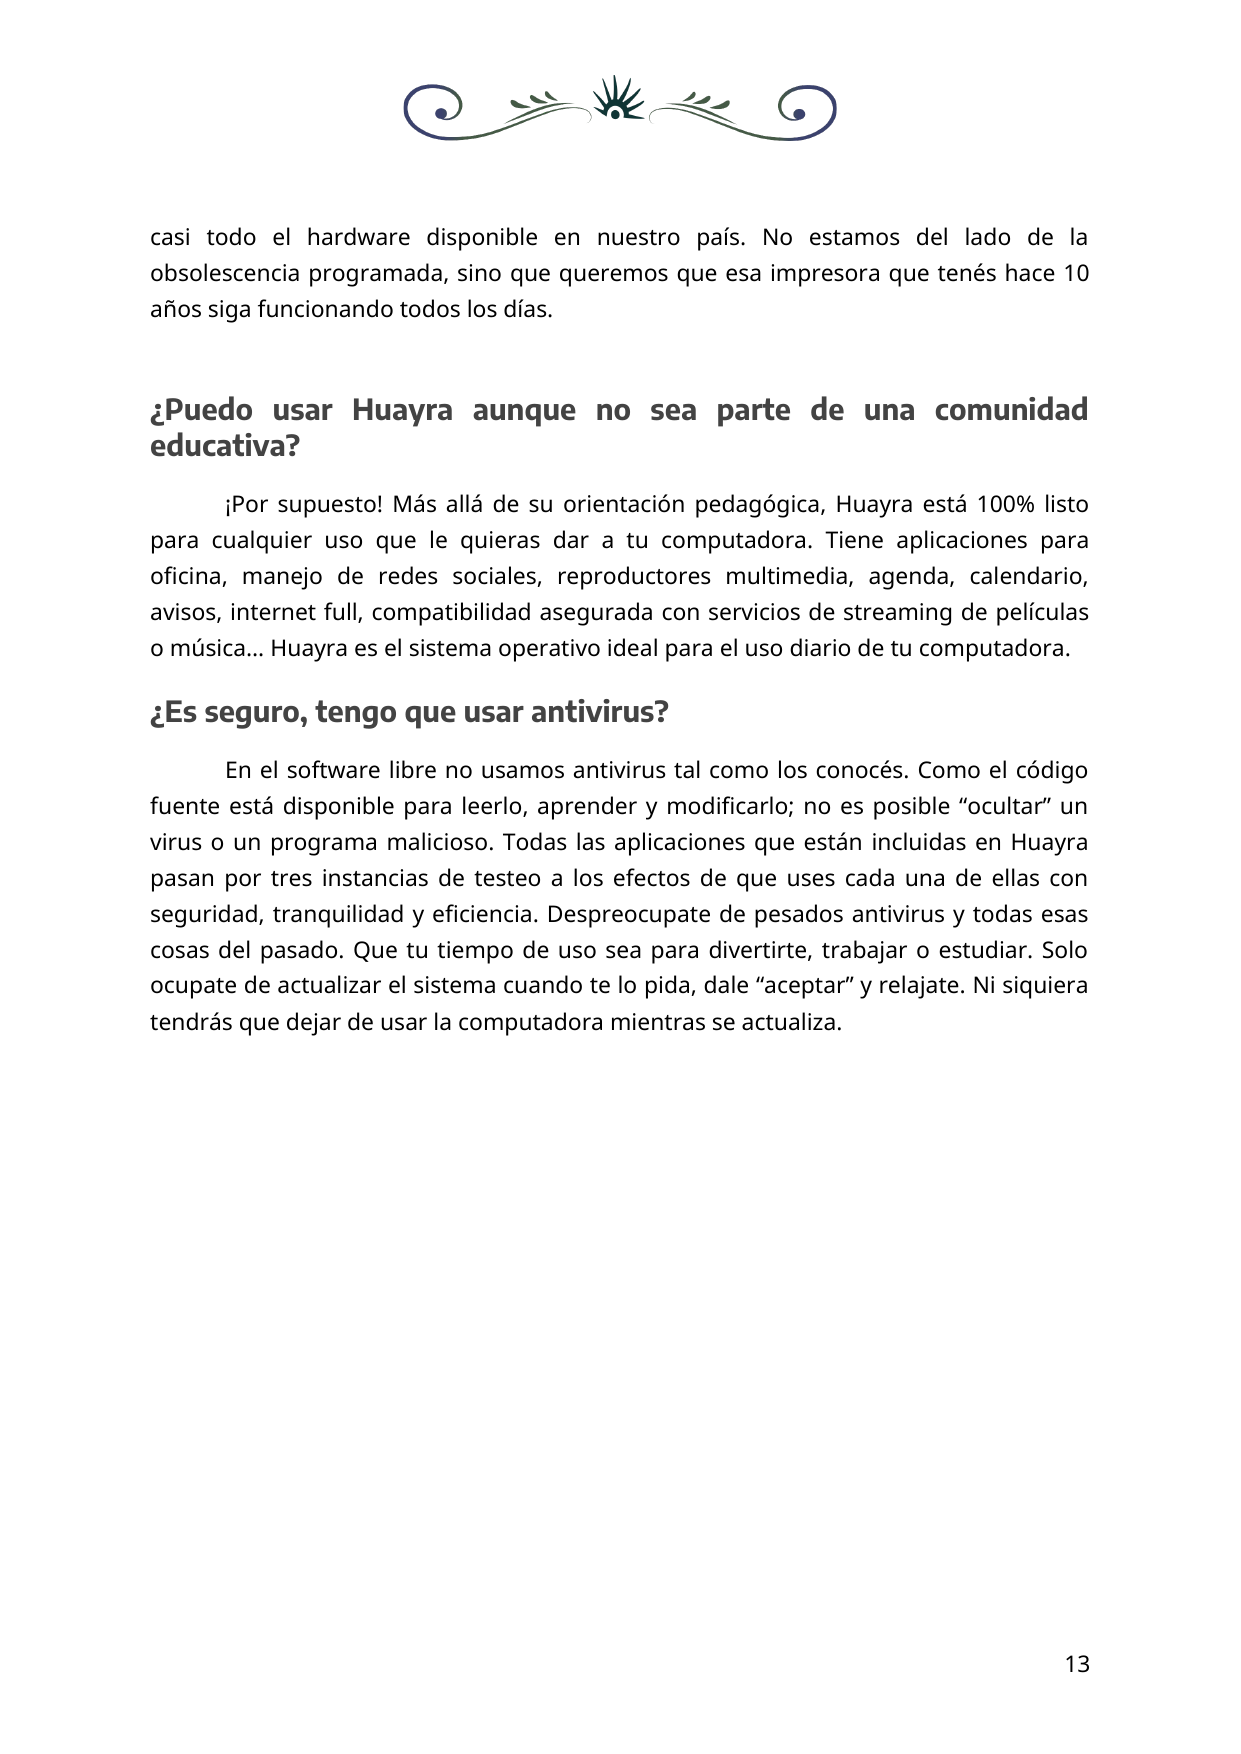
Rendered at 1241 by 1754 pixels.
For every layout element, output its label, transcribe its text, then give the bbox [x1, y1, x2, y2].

text En el software libre no usamos antivirus tal como los conocés. Como el código fuente está disponible para leerlo, aprender y modificarlo; no es posible “ocultar” un virus o un programa malicioso. Todas las aplicaciones que están incluidas en Huayra pasan por tres instancias de testeo a los efectos de que uses cada una de ellas con seguridad, tranquilidad y eficiencia. Despreocupate de pesados antivirus y todas esas cosas del pasado. Que tu tiempo de uso sea para divertirte, trabajar o estudiar. Solo ocupate de actualizar el sistema cuando te lo pida, dale “aceptar” y relajate. Ni siquiera tendrás que dejar de usar la computadora mientras se actualiza. [150, 754, 1090, 1037]
subtitle ¿Puedo usar Huayra aunque no sea parte de una comunidad educativa? [150, 354, 1090, 463]
text ¡Por supuesto! Más allá de su orientación pedagógica, Huayra está 100% listo para cualquier uso que le quieras dar a tu computadora. Tiene aplicaciones para oficina, manejo de redes sociales, reproductores multimedia, agenda, calendario, avisos, internet full, compatibilidad asegurada con servicios de streaming de películas o música… Huayra es el sistema operativo ideal para el uso diario de tu computadora. [150, 488, 1090, 663]
subtitle ¿Es seguro, tengo que usar antivirus? [150, 693, 1090, 729]
text casi todo el hardware disponible en nuestro país. No estamos del lado de la obsolescencia programada, sino que queremos que esa impresora que tenés hace 10 años siga funcionando todos los días. [150, 221, 1090, 324]
picture [403, 75, 837, 141]
